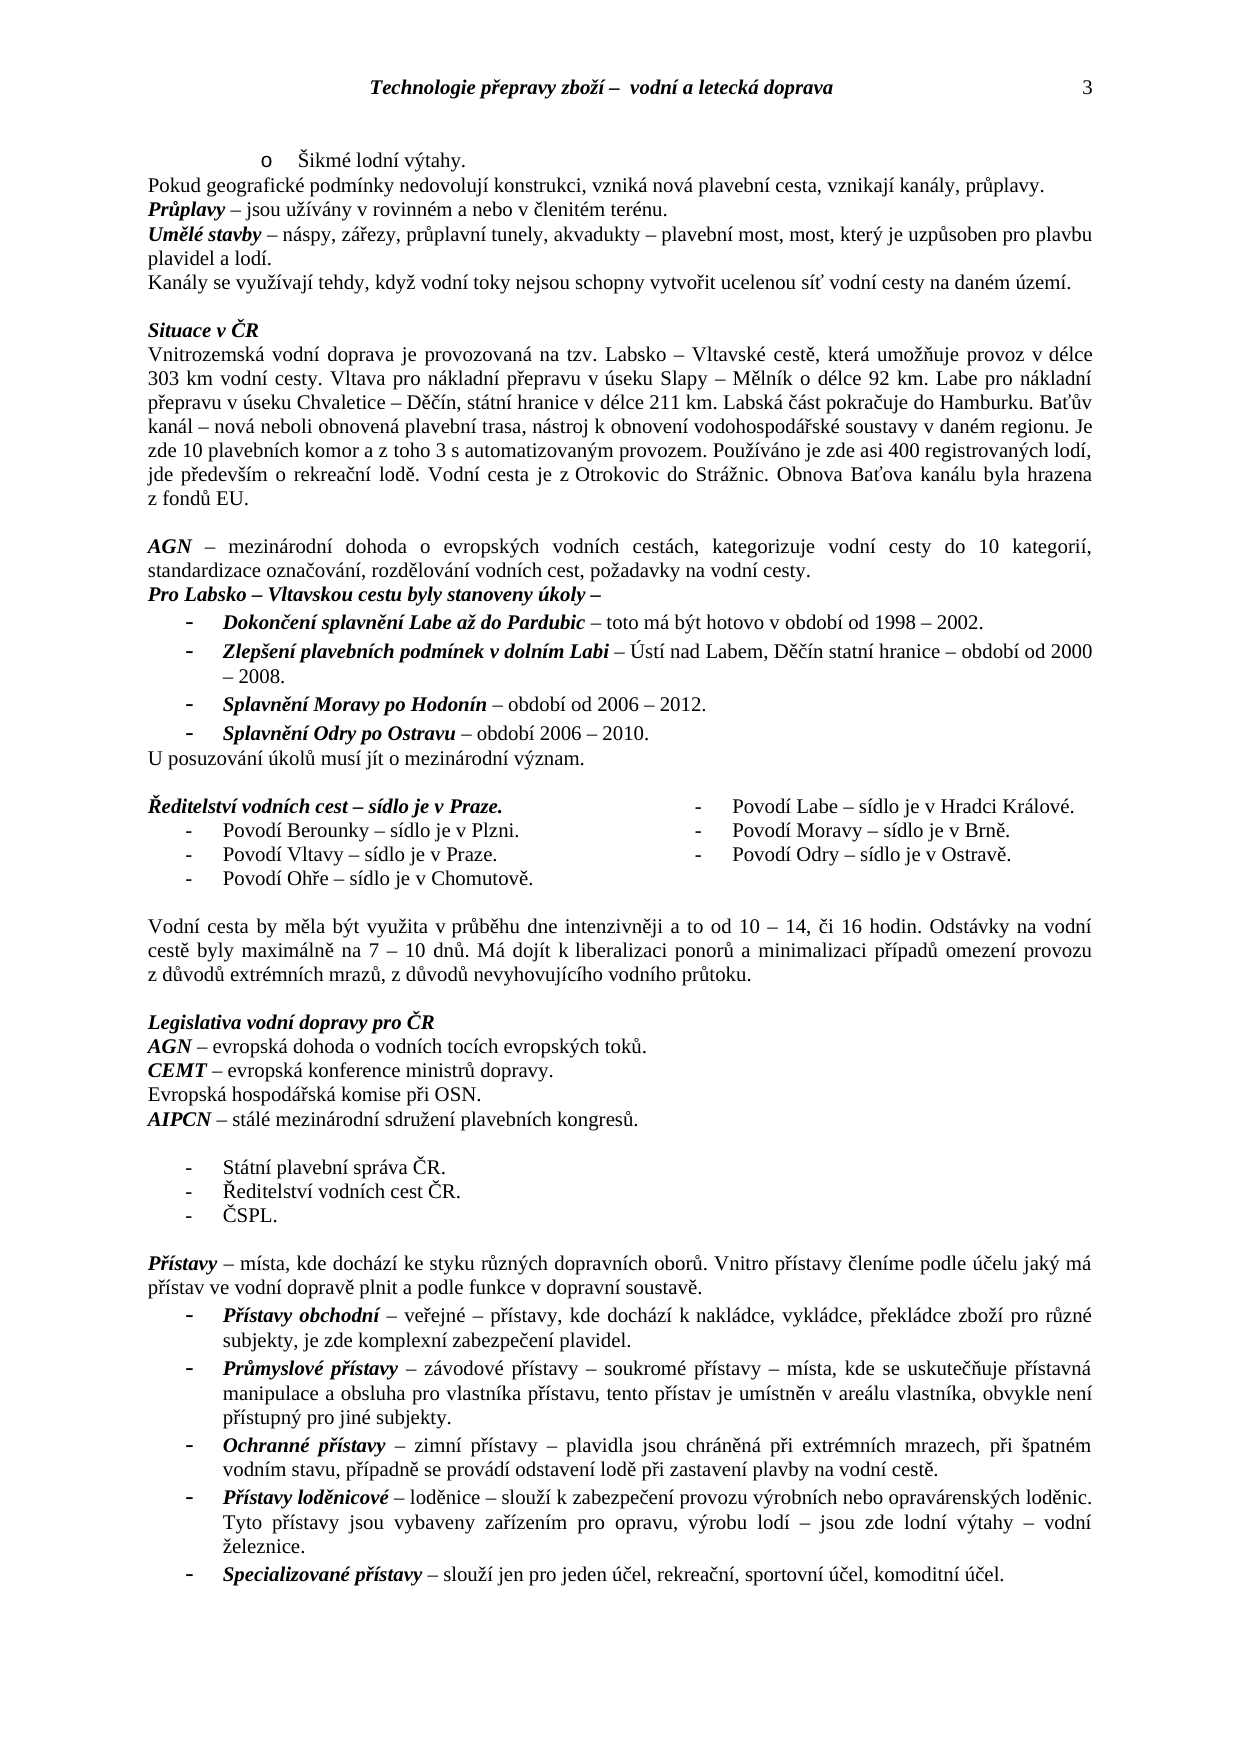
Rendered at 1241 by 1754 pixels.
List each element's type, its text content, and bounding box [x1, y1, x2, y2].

list Zlepšení plavebních podmínek v dolním Labi – Ústí nad Labem, Děčín statní hranice – období od 2000 – 2008. [185, 635, 1093, 688]
list ČSPL. [185, 1203, 1093, 1227]
subtitle Pro Labsko – Vltavskou cestu byly stanoveny úkoly – [148, 582, 1093, 606]
text Kanály se využívají tehdy, když vodní toky nejsou schopny vytvořit ucelenou síť vodní cesty na daném území. [148, 269, 1093, 294]
list Specializované přístavy – slouží jen pro jeden účel, rekreační, sportovní účel, komoditní účel. [185, 1558, 1093, 1587]
list Ředitelství vodních cest ČR. [185, 1179, 1093, 1203]
subtitle Situace v ČR [148, 318, 1093, 342]
list Ochranné přístavy – zimní přístavy – plavidla jsou chráněná při extrémních mrazech, při špatném vodním stavu, případně se provádí odstavení lodě při zastavení plavby na vodní cestě. [185, 1429, 1093, 1481]
list Přístavy loděnicové – loděnice – slouží k zabezpečení provozu výrobních nebo opravárenských loděnic. Tyto přístavy jsou vybaveny zařízením pro opravu, výrobu lodí – jsou zde lodní výtahy – vodní železnice. [185, 1481, 1093, 1558]
text AGN – evropská dohoda o vodních tocích evropských toků. [148, 1034, 1093, 1058]
list Státní plavební správa ČR. [185, 1154, 1093, 1179]
text U posuzování úkolů musí jít o mezinárodní význam. [148, 746, 1093, 769]
text AIPCN – stálé mezinárodní sdružení plavebních kongresů. [148, 1106, 1093, 1131]
text Vodní cesta by měla být využita v průběhu dne intenzivněji a to od 10 – 14, či 16 hodin. Odstávky na vodní cestě byly maximálně na 7 – 10 dnů. Má dojít k liberalizaci ponorů a minimalizaci případů omezení provozu z důvodů extrémních mrazů, z důvodů nevyhovujícího vodního průtoku. [148, 914, 1093, 986]
text Pokud geografické podmínky nedovolují konstrukci, vzniká nová plavební cesta, vznikají kanály, průplavy. [148, 173, 1093, 197]
list Povodí Berounky – sídlo je v Plzni. [185, 818, 583, 842]
list Povodí Ohře – sídlo je v Chomutově. [185, 866, 583, 890]
list Průmyslové přístavy – závodové přístavy – soukromé přístavy – místa, kde se uskutečňuje přístavná manipulace a obsluha pro vlastníka přístavu, tento přístav je umístněn v areálu vlastníka, obvykle není přístupný pro jiné subjekty. [185, 1352, 1093, 1429]
list Šikmé lodní výtahy. [260, 148, 1093, 173]
subtitle Legislativa vodní dopravy pro ČR [148, 1010, 1093, 1034]
text CEMT – evropská konference ministrů dopravy. [148, 1058, 1093, 1082]
text Přístavy – místa, kde dochází ke styku různých dopravních oborů. Vnitro přístavy členíme podle účelu jaký má přístav ve vodní dopravě plnit a podle funkce v dopravní soustavě. [148, 1251, 1093, 1299]
list Povodí Moravy – sídlo je v Brně. [694, 818, 1093, 842]
list Přístavy obchodní – veřejné – přístavy, kde dochází k nakládce, vykládce, překládce zboží pro různé subjekty, je zde komplexní zabezpečení plavidel. [185, 1299, 1093, 1352]
list Splavnění Moravy po Hodonín – období od 2006 – 2012. [185, 688, 1093, 717]
text Umělé stavby – náspy, zářezy, průplavní tunely, akvadukty – plavební most, most, který je uzpůsoben pro plavbu plavidel a lodí. [148, 221, 1093, 269]
text Vnitrozemská vodní doprava je provozovaná na tzv. Labsko – Vltavské cestě, která umožňuje provoz v délce 303 km vodní cesty. Vltava pro nákladní přepravu v úseku Slapy – Mělník o délce 92 km. Labe pro nákladní přepravu v úseku Chvaletice – Děčín, státní hranice v délce 211 km. Labská část pokračuje do Hamburku. Baťův kanál – nová neboli obnovená plavební trasa, nástroj k obnovení vodohospodářské soustavy v daném regionu. Je zde 10 plavebních komor a z toho 3 s automatizovaným provozem. Používáno je zde asi 400 registrovaných lodí, jde především o rekreační lodě. Vodní cesta je z Otrokovic do Strážnic. Obnova Baťova kanálu byla hrazena z fondů EU. [148, 342, 1093, 510]
text Ředitelství vodních cest – sídlo je v Praze. [148, 794, 583, 818]
list Povodí Labe – sídlo je v Hradci Králové. [694, 794, 1093, 818]
list Povodí Odry – sídlo je v Ostravě. [694, 842, 1093, 866]
text Průplavy – jsou užívány v rovinném a nebo v členitém terénu. [148, 197, 1093, 221]
list Povodí Vltavy – sídlo je v Praze. [185, 842, 583, 866]
list Splavnění Odry po Ostravu – období 2006 – 2010. [185, 717, 1093, 746]
list Dokončení splavnění Labe až do Pardubic – toto má být hotovo v období od 1998 – 2002. [185, 606, 1093, 635]
text Evropská hospodářská komise při OSN. [148, 1082, 1093, 1106]
text AGN – mezinárodní dohoda o evropských vodních cestách, kategorizuje vodní cesty do 10 kategorií, standardizace označování, rozdělování vodních cest, požadavky na vodní cesty. [148, 534, 1093, 582]
